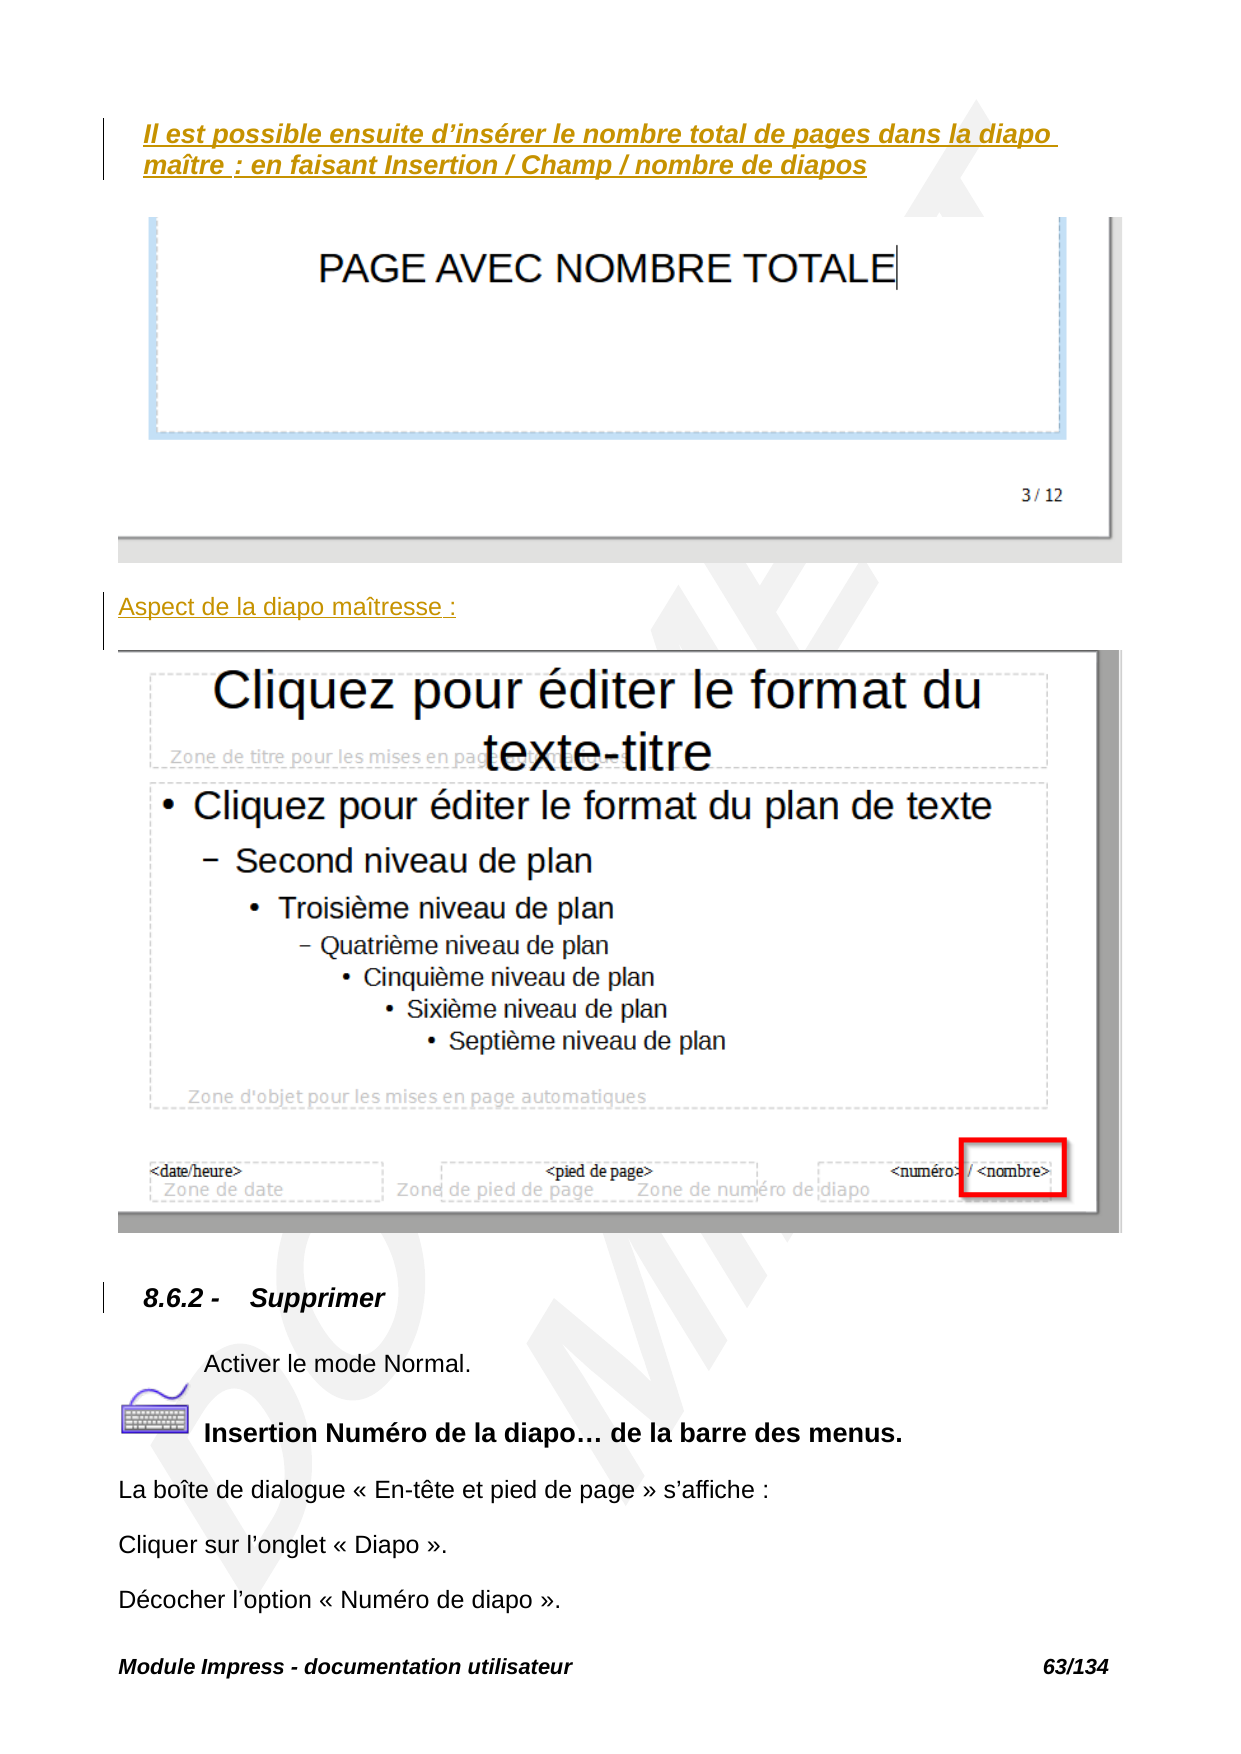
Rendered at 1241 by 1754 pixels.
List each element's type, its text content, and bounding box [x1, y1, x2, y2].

text La boîte de dialogue « En-tête et pied de page » s’affiche : [118, 1475, 1122, 1504]
text Cliquer sur l’onglet « Diapo ». [118, 1530, 1122, 1559]
subtitle Supprimer [143, 1282, 1122, 1313]
picture [118, 217, 1123, 563]
picture [118, 650, 1123, 1233]
text Décocher l’option « Numéro de diapo ». [118, 1585, 1122, 1614]
picture [117, 1372, 192, 1448]
text Activer le mode Normal. [118, 1349, 1122, 1378]
subtitle Il est possible ensuite d’insérer le nombre total de pages dans la diapo maître : en faisant Insertion / Champ / nombre de diapos [143, 118, 1122, 180]
text Aspect de la diapo maîtresse : [118, 592, 1122, 621]
text Insertion Numéro de la diapo… de la barre des menus. [192, 1416, 1122, 1447]
